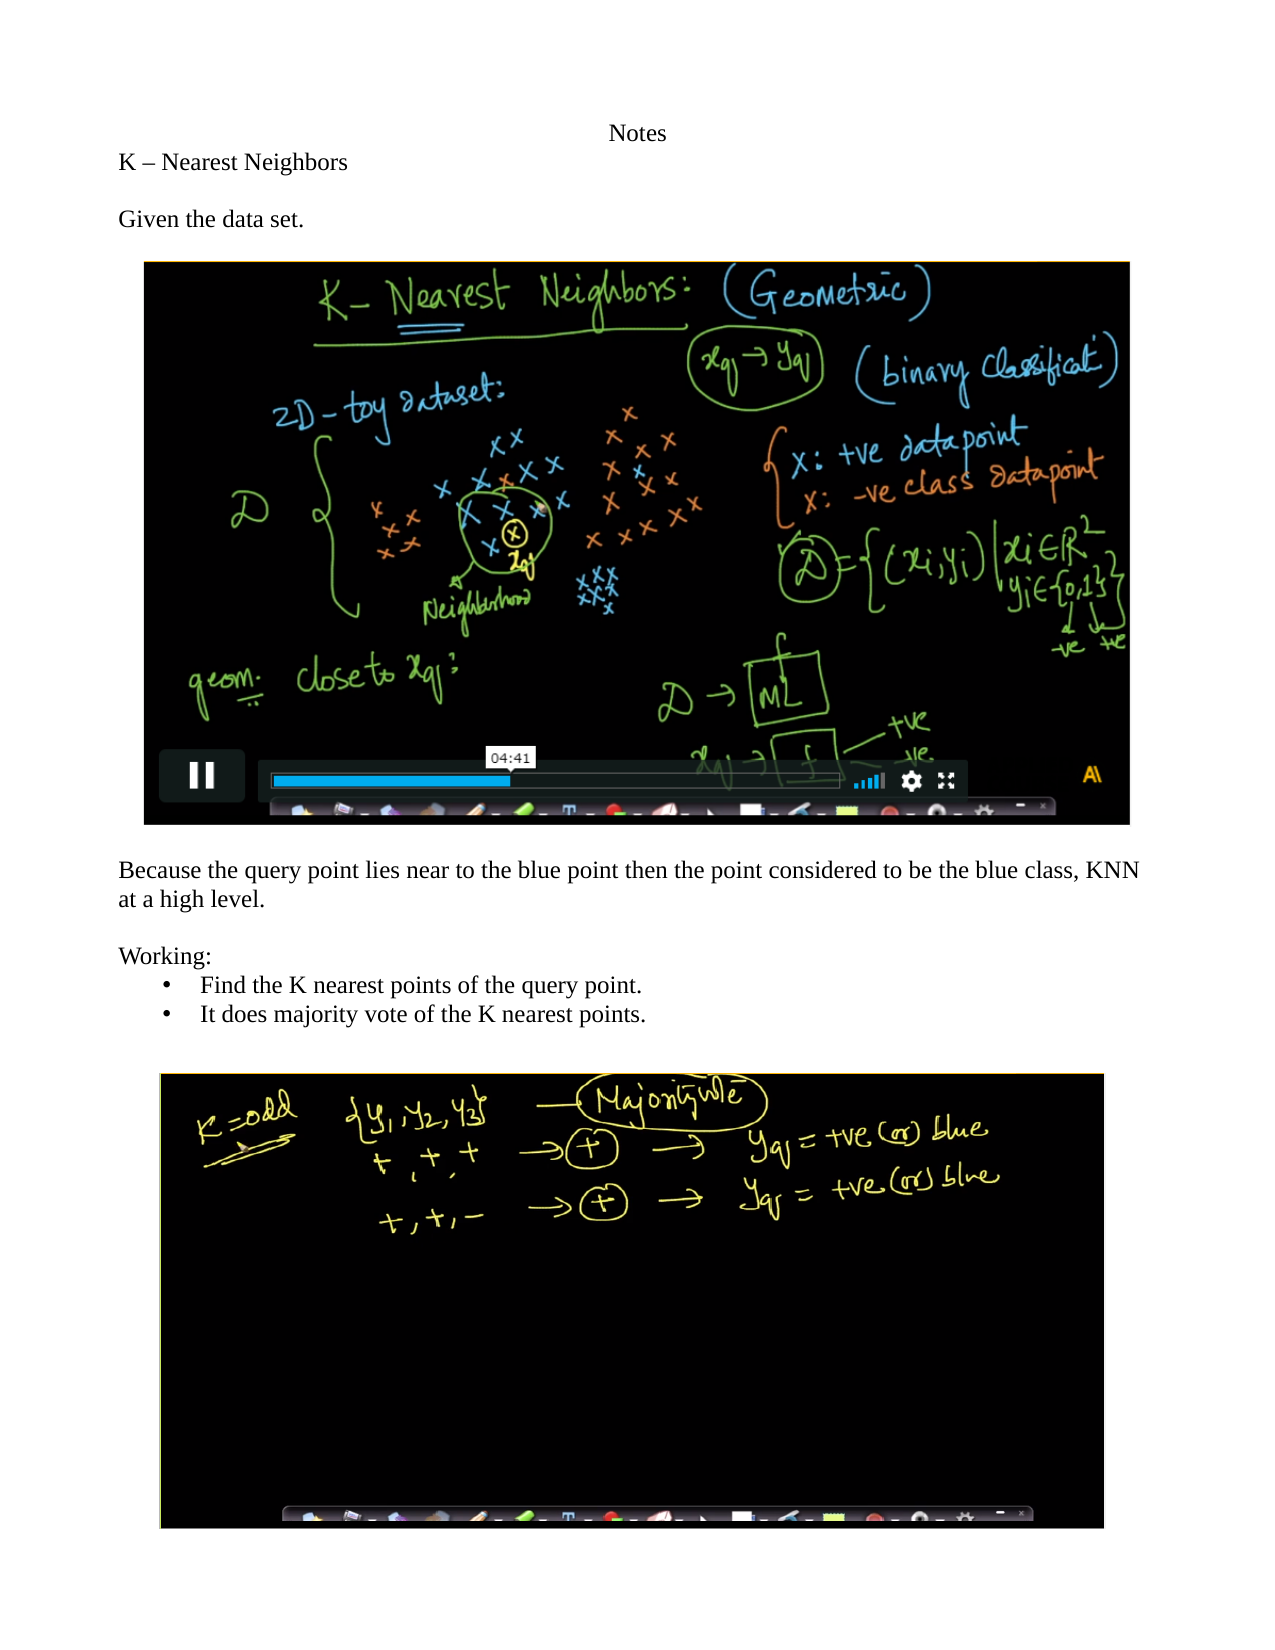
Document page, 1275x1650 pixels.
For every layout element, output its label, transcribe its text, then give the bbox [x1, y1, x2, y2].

text Working: [118, 941, 1157, 970]
text Because the query point lies near to the blue point then the point considered to be the blue class, KNN at a high level. [118, 855, 1157, 912]
picture [143, 261, 1132, 827]
list Find the K nearest points of the query point. [162, 970, 1157, 999]
text Notes [118, 118, 1157, 147]
picture [159, 1073, 1106, 1529]
text Given the data set. [118, 204, 1157, 233]
list It does majority vote of the K nearest points. [162, 999, 1157, 1027]
text K – Nearest Neighbors [118, 147, 1157, 176]
